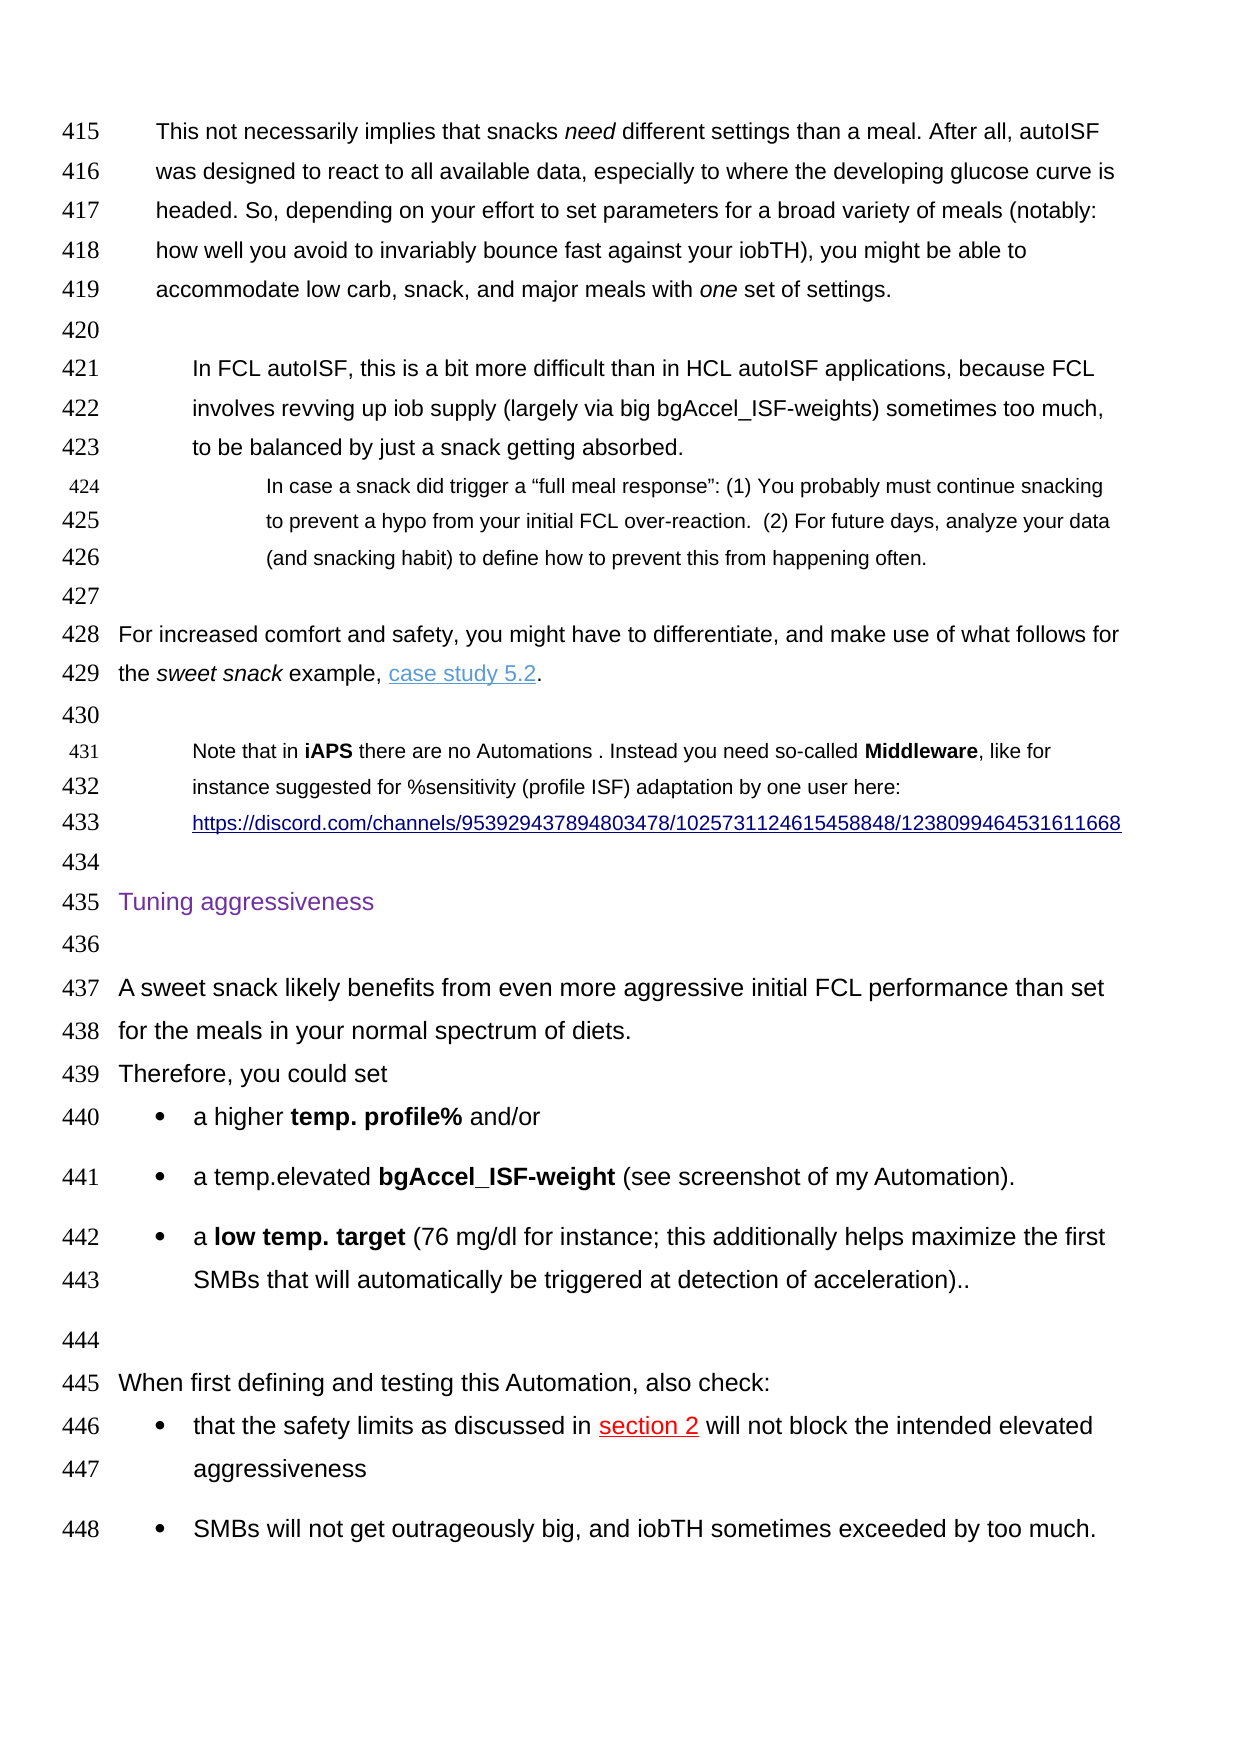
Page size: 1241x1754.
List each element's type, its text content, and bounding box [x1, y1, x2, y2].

text For increased comfort and safety, you might have to differentiate, and make use of what follows for the sweet snack example, case study 5.2. [118, 621, 1122, 687]
text In FCL autoISF, this is a bit more difficult than in HCL autoISF applications, because FCL involves revving up iob supply (largely via big bgAccel_ISF-weights) sometimes too much, to be balanced by just a snack getting absorbed. [192, 355, 1122, 460]
list a higher temp. profile% and/or [156, 1102, 1122, 1131]
list that the safety limits as discussed in section 2 will not block the intended elevated aggressiveness [156, 1411, 1122, 1483]
text Therefore, you could set [118, 1059, 1122, 1088]
text When first defining and testing this Automation, also check: [118, 1368, 1122, 1397]
text Tuning aggressiveness [118, 886, 1122, 915]
text A sweet snack likely benefits from even more aggressive initial FCL performance than set for the meals in your normal spectrum of diets. [118, 973, 1122, 1044]
list SMBs will not get outrageously big, and iobTH sometimes exceeded by too much. [156, 1514, 1122, 1543]
text In case a snack did trigger a “full meal response”: (1) You probably must continue snacking to prevent a hypo from your initial FCL over-reaction. (2) For future days, analyze your data (and snacking habit) to define how to prevent this from happening often. [266, 473, 1122, 569]
list a low temp. target (76 mg/dl for instance; this additionally helps maximize the first SMBs that will automatically be triggered at detection of acceleration).. [156, 1222, 1122, 1294]
text This not necessarily implies that snacks need different settings than a meal. After all, autoISF was designed to react to all available data, especially to where the developing glucose curve is headed. So, depending on your effort to set parameters for a broad variety of meals (notably: how well you avoid to invariably bounce fast against your iobTH), you might be able to accommodate low carb, snack, and major meals with one set of settings. [156, 118, 1122, 302]
text Note that in iAPS there are no Automations . Instead you need so-called Middleware, like for instance suggested for %sensitivity (profile ISF) adaptation by one user here: https://discord.com/channels/953929437894803478/1025731124615458848/1238099464531611668 [192, 739, 1122, 832]
list a temp.elevated bgAccel_ISF-weight (see screenshot of my Automation). [156, 1162, 1122, 1191]
